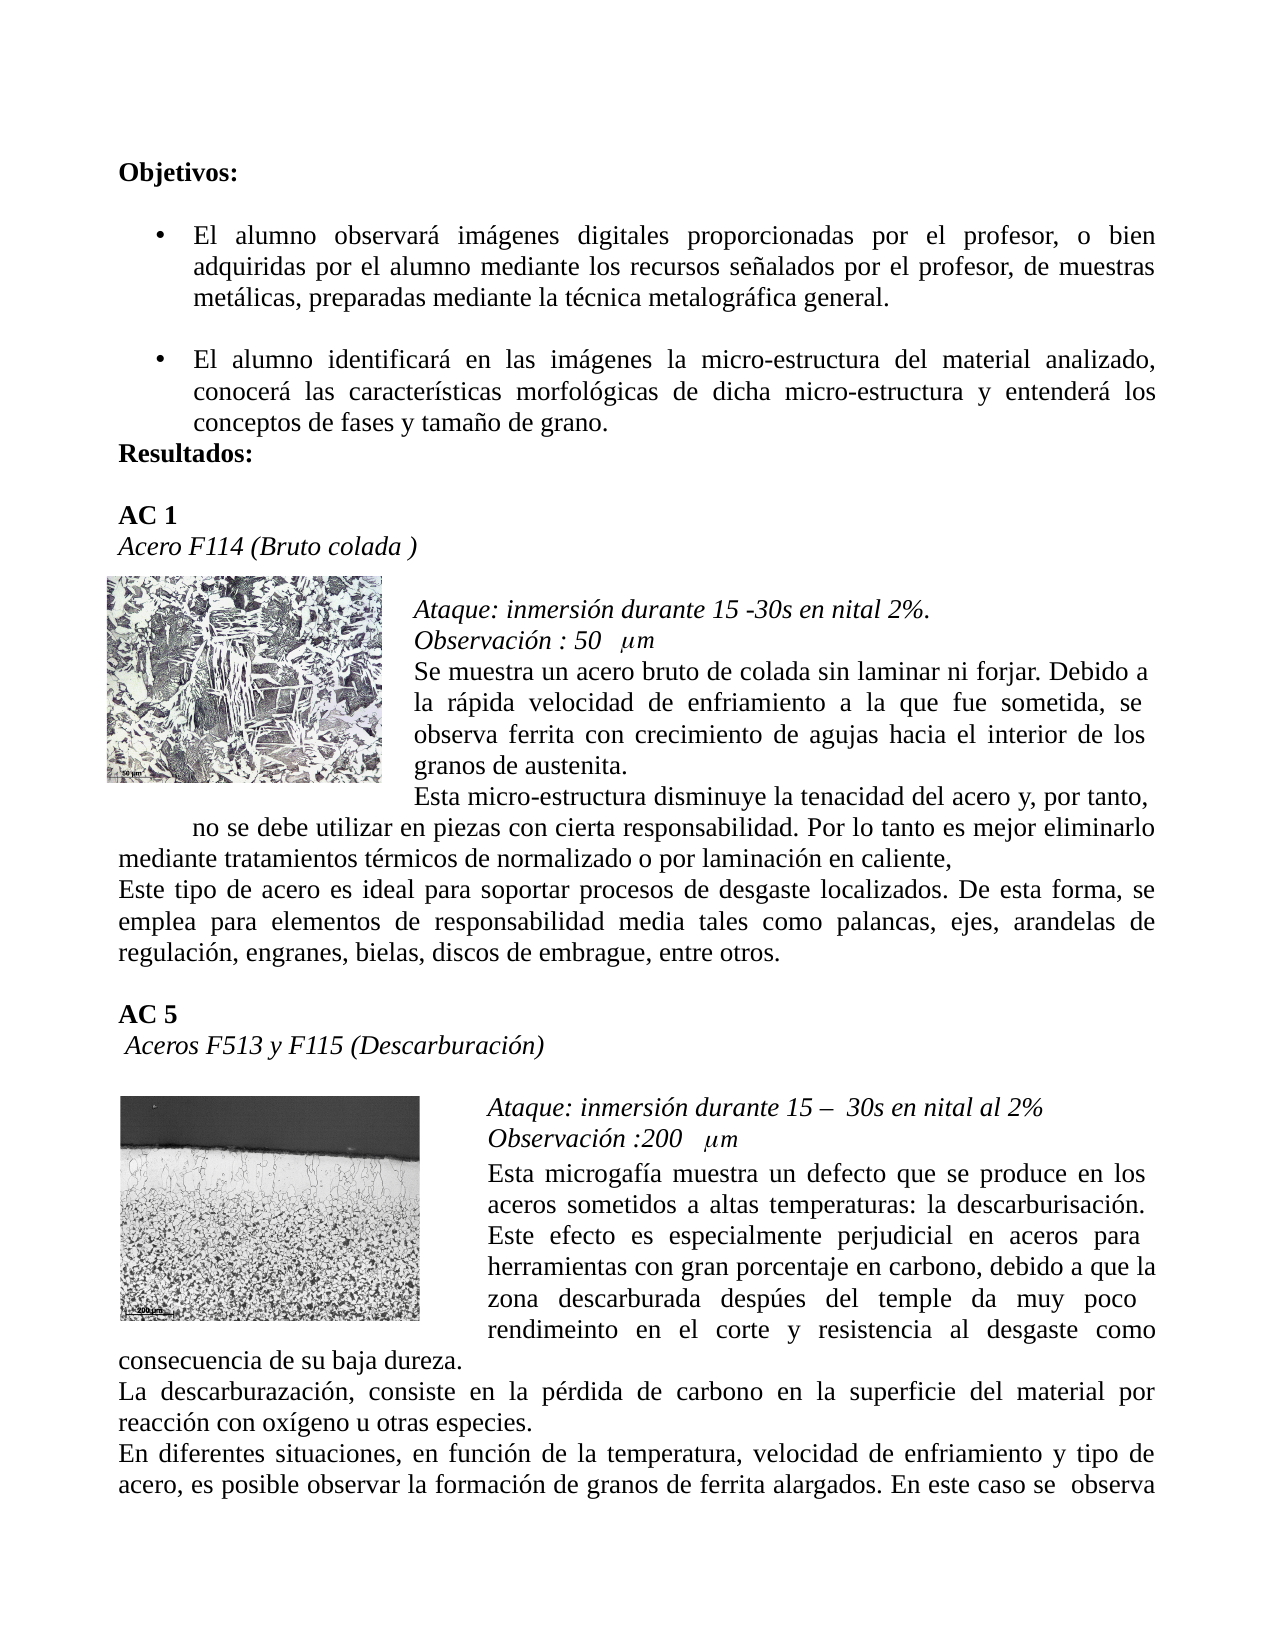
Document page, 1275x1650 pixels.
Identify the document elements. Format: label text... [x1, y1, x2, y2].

text Esta microgafía muestra un defecto que se produce en los aceros sometidos a altas temperaturas: la descarburisación. Este efecto es especialmente perjudicial en aceros para herramientas con gran porcentaje en carbono, debido a que la zona descarburada despúes del temple da muy poco rendimeinto en el corte y resistencia al desgaste como consecuencia de su baja dureza. [118, 1157, 1157, 1375]
text Se muestra un acero bruto de colada sin laminar ni forjar. Debido a la rápida velocidad de enfriamiento a la que fue sometida, se observa ferrita con crecimiento de agujas hacia el interior de los granos de austenita. [382, 655, 1157, 780]
text Ataque: inmersión durante 15 – 30s en nital al 2% [118, 1091, 1157, 1123]
text Objetivos: [118, 156, 1157, 188]
list El alumno observará imágenes digitales proporcionadas por el profesor, o bien adquiridas por el alumno mediante los recursos señalados por el profesor, de muestras metálicas, preparadas mediante la técnica metalográfica general. [156, 219, 1157, 312]
text En diferentes situaciones, en función de la temperatura, velocidad de enfriamiento y tipo de acero, es posible observar la formación de granos de ferrita alargados. En este caso se observa [118, 1437, 1157, 1500]
text AC 1 [118, 499, 1157, 530]
text Observación :200 [420, 1123, 1157, 1157]
text Este tipo de acero es ideal para soportar procesos de desgaste localizados. De esta forma, se emplea para elementos de responsabilidad media tales como palancas, ejes, arandelas de regulación, engranes, bielas, discos de embrague, entre otros. [118, 873, 1157, 967]
list El alumno identificará en las imágenes la micro-estructura del material analizado, conocerá las características morfológicas de dicha micro-estructura y entenderá los conceptos de fases y tamaño de grano. [156, 343, 1157, 437]
text Esta micro-estructura disminuye la tenacidad del acero y, por tanto, no se debe utilizar en piezas con cierta responsabilidad. Por lo tanto es mejor eliminarlo mediante tratamientos térmicos de normalizado o por laminación en caliente, [118, 780, 1157, 873]
text Ataque: inmersión durante 15 -30s en nital 2%. [382, 593, 1157, 624]
text La descarburazación, consiste en la pérdida de carbono en la superficie del material por reacción con oxígeno u otras especies. [118, 1375, 1157, 1437]
picture [106, 576, 382, 783]
text Aceros F513 y F115 (Descarburación) [118, 1029, 1157, 1060]
text AC 5 [118, 998, 1157, 1029]
picture [120, 1096, 420, 1321]
text Acero F114 (Bruto colada ) [118, 530, 1157, 562]
text Observación : 50 [382, 624, 1157, 655]
text Resultados: [118, 437, 1157, 468]
